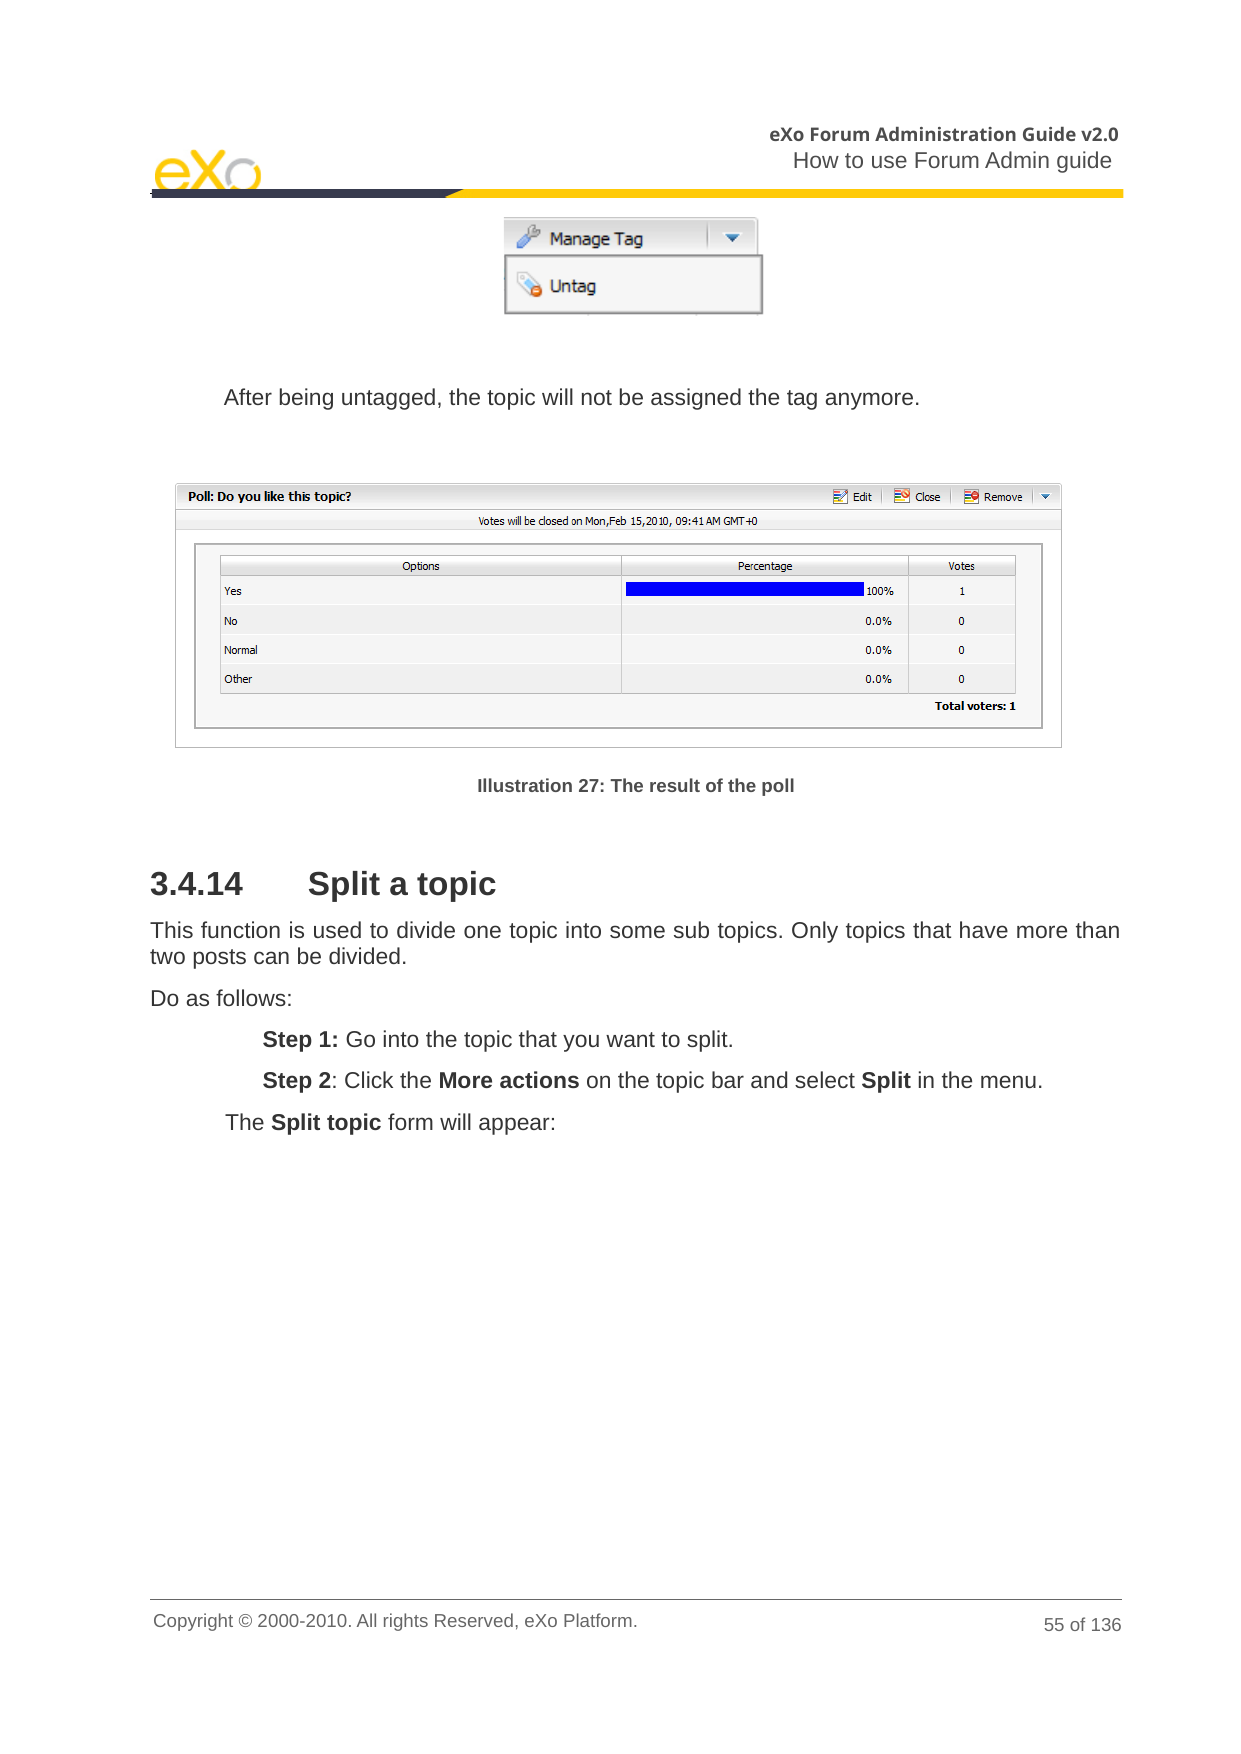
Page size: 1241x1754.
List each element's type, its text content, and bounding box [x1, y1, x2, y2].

picture [151, 149, 1124, 198]
text Illustration 27: The result of the poll [173, 492, 1099, 796]
text This function is used to divide one topic into some sub topics. Only topics that have more than two posts can be divided. [150, 917, 1122, 970]
list The Split topic form will appear: [187, 1109, 1122, 1135]
list Step 2: Click the More actions on the topic bar and select Split in the menu. [225, 1067, 1122, 1094]
list After being untagged, the topic will not be assigned the tag anymore. [156, 383, 1122, 410]
picture [172, 480, 1063, 753]
picture [503, 217, 768, 316]
subtitle Split a topic [150, 863, 1122, 902]
text Do as follows: [150, 985, 1122, 1011]
list Step 1: Go into the topic that you want to split. [225, 1026, 1122, 1052]
